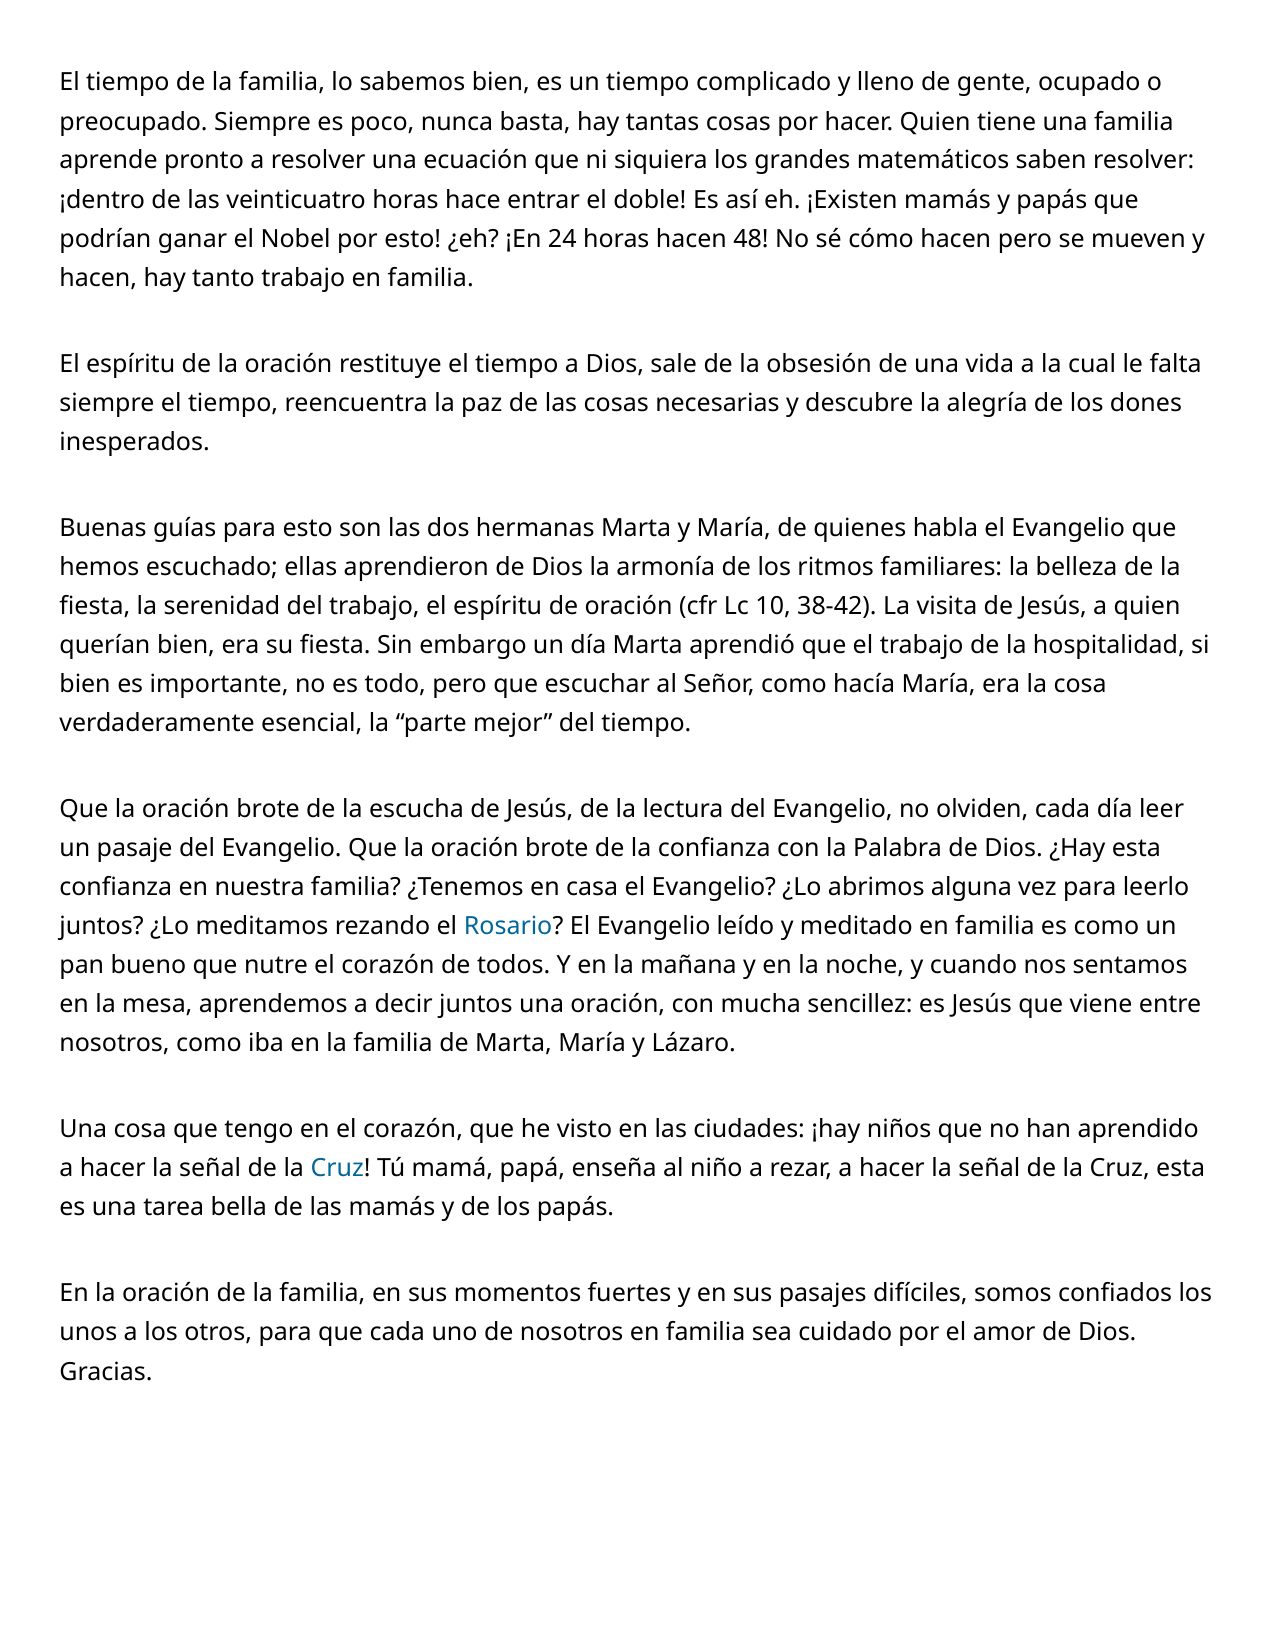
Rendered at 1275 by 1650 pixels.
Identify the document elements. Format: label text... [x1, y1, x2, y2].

text En la oración de la familia, en sus momentos fuertes y en sus pasajes difíciles, somos confiados los unos a los otros, para que cada uno de nosotros en familia sea cuidado por el amor de Dios. Gracias. [59, 1270, 1216, 1387]
text El espíritu de la oración restituye el tiempo a Dios, sale de la obsesión de una vida a la cual le falta siempre el tiempo, reencuentra la paz de las cosas necesarias y descubre la alegría de los dones inesperados. [59, 340, 1216, 457]
text Una cosa que tengo en el corazón, que he visto en las ciudades: ¡hay niños que no han aprendido a hacer la señal de la Cruz! Tú mamá, papá, enseña al niño a rezar, a hacer la señal de la Cruz, esta es una tarea bella de las mamás y de los papás. [59, 1106, 1216, 1223]
text Que la oración brote de la escucha de Jesús, de la lectura del Evangelio, no olviden, cada día leer un pasaje del Evangelio. Que la oración brote de la confianza con la Palabra de Dios. ¿Hay esta confianza en nuestra familia? ¿Tenemos en casa el Evangelio? ¿Lo abrimos alguna vez para leerlo juntos? ¿Lo meditamos rezando el Rosario? El Evangelio leído y meditado en familia es como un pan bueno que nutre el corazón de todos. Y en la mañana y en la noche, y cuando nos sentamos en la mesa, aprendemos a decir juntos una oración, con mucha sencillez: es Jesús que viene entre nosotros, como iba en la familia de Marta, María y Lázaro. [59, 786, 1216, 1059]
text Buenas guías para esto son las dos hermanas Marta y María, de quienes habla el Evangelio que hemos escuchado; ellas aprendieron de Dios la armonía de los ritmos familiares: la belleza de la fiesta, la serenidad del trabajo, el espíritu de oración (cfr Lc 10, 38-42). La visita de Jesús, a quien querían bien, era su fiesta. Sin embargo un día Marta aprendió que el trabajo de la hospitalidad, si bien es importante, no es todo, pero que escuchar al Señor, como hacía María, era la cosa verdaderamente esencial, la “parte mejor” del tiempo. [59, 504, 1216, 739]
text El tiempo de la familia, lo sabemos bien, es un tiempo complicado y lleno de gente, ocupado o preocupado. Siempre es poco, nunca basta, hay tantas cosas por hacer. Quien tiene una familia aprende pronto a resolver una ecuación que ni siquiera los grandes matemáticos saben resolver: ¡dentro de las veinticuatro horas hace entrar el doble! Es así eh. ¡Existen mamás y papás que podrían ganar el Nobel por esto! ¿eh? ¡En 24 horas hacen 48! No sé cómo hacen pero se mueven y hacen, hay tanto trabajo en familia. [59, 59, 1216, 293]
